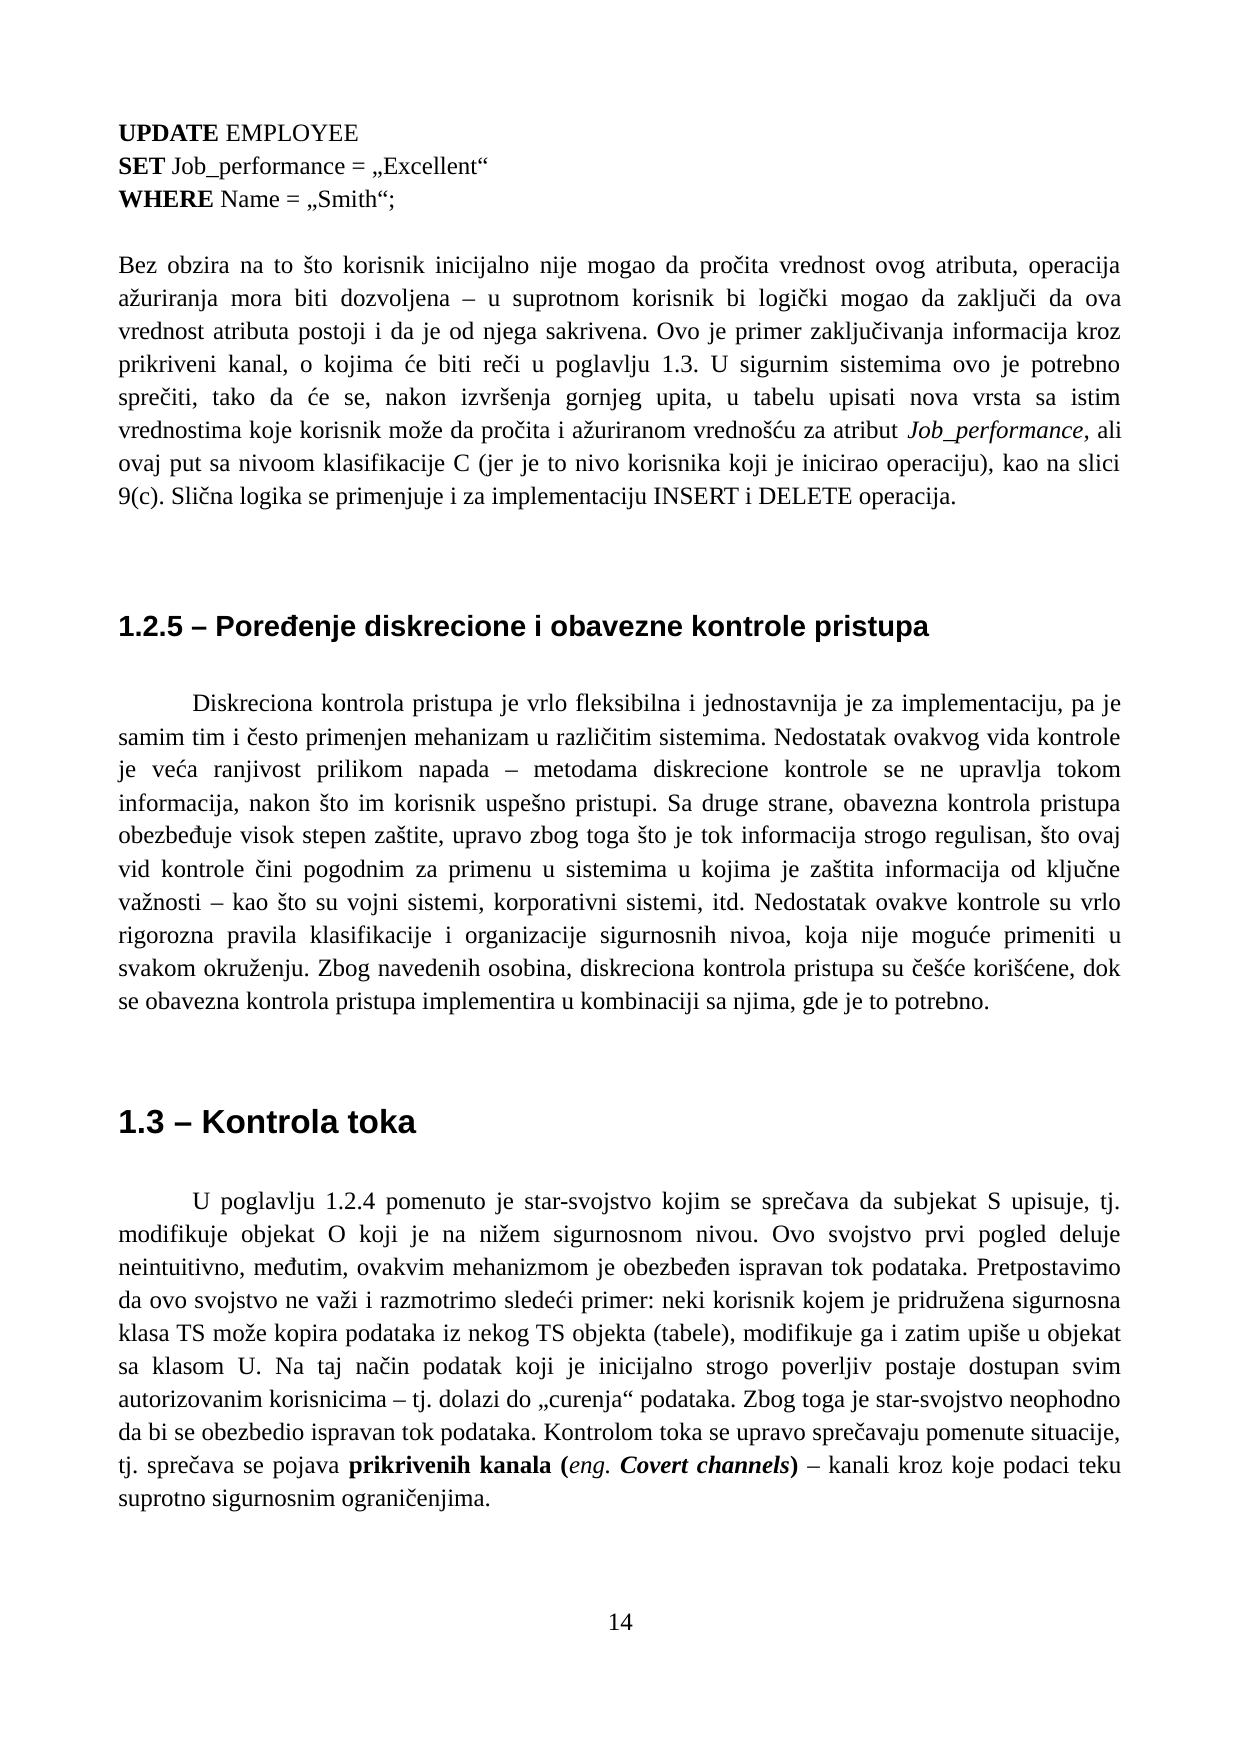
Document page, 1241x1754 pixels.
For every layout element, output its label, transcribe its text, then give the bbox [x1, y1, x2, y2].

text UPDATE EMPLOYEE [118, 118, 1122, 147]
text U poglavlju 1.2.4 pomenuto je star-svojstvo kojim se sprečava da subjekat S upisuje, tj. modifikuje objekat O koji je na nižem sigurnosnom nivou. Ovo svojstvo prvi pogled deluje neintuitivno, međutim, ovakvim mehanizmom je obezbeđen ispravan tok podataka. Pretpostavimo da ovo svojstvo ne važi i razmotrimo sledeći primer: neki korisnik kojem je pridružena sigurnosna klasa TS može kopira podataka iz nekog TS objekta (tabele), modifikuje ga i zatim upiše u objekat sa klasom U. Na taj način podatak koji je inicijalno strogo poverljiv postaje dostupan svim autorizovanim korisnicima – tj. dolazi do „curenja“ podataka. Zbog toga je star-svojstvo neophodno da bi se obezbedio ispravan tok podataka. Kontrolom toka se upravo sprečavaju pomenute situacije, tj. sprečava se pojava prikrivenih kanala (eng. Covert channels) – kanali kroz koje podaci teku suprotno sigurnosnim ograničenjima. [118, 1186, 1122, 1512]
subtitle 1.3 – Kontrola toka [118, 1102, 1122, 1140]
text Bez obzira na to što korisnik inicijalno nije mogao da pročita vrednost ovog atributa, operacija ažuriranja mora biti dozvoljena – u suprotnom korisnik bi logički mogao da zaključi da ova vrednost atributa postoji i da je od njega sakrivena. Ovo je primer zaključivanja informacija kroz prikriveni kanal, o kojima će biti reči u poglavlju 1.3. U sigurnim sistemima ovo je potrebno sprečiti, tako da će se, nakon izvršenja gornjeg upita, u tabelu upisati nova vrsta sa istim vrednostima koje korisnik može da pročita i ažuriranom vrednošću za atribut Job_performance, ali ovaj put sa nivoom klasifikacije C (jer je to nivo korisnika koji je inicirao operaciju), kao na slici 9(c). Slična logika se primenjuje i za implementaciju INSERT i DELETE operacija. [118, 250, 1122, 510]
text SET Job_performance = „Excellent“ [118, 151, 1122, 180]
text WHERE Name = „Smith“; [118, 184, 1122, 213]
subtitle 1.2.5 – Poređenje diskrecione i obavezne kontrole pristupa [118, 609, 1122, 643]
text Diskreciona kontrola pristupa je vrlo fleksibilna i jednostavnija je za implementaciju, pa je samim tim i često primenjen mehanizam u različitim sistemima. Nedostatak ovakvog vida kontrole je veća ranjivost prilikom napada – metodama diskrecione kontrole se ne upravlja tokom informacija, nakon što im korisnik uspešno pristupi. Sa druge strane, obavezna kontrola pristupa obezbeđuje visok stepen zaštite, upravo zbog toga što je tok informacija strogo regulisan, što ovaj vid kontrole čini pogodnim za primenu u sistemima u kojima je zaštita informacija od ključne važnosti – kao što su vojni sistemi, korporativni sistemi, itd. Nedostatak ovakve kontrole su vrlo rigorozna pravila klasifikacije i organizacije sigurnosnih nivoa, koja nije moguće primeniti u svakom okruženju. Zbog navedenih osobina, diskreciona kontrola pristupa su češće korišćene, dok se obavezna kontrola pristupa implementira u kombinaciji sa njima, gde je to potrebno. [118, 688, 1122, 1014]
